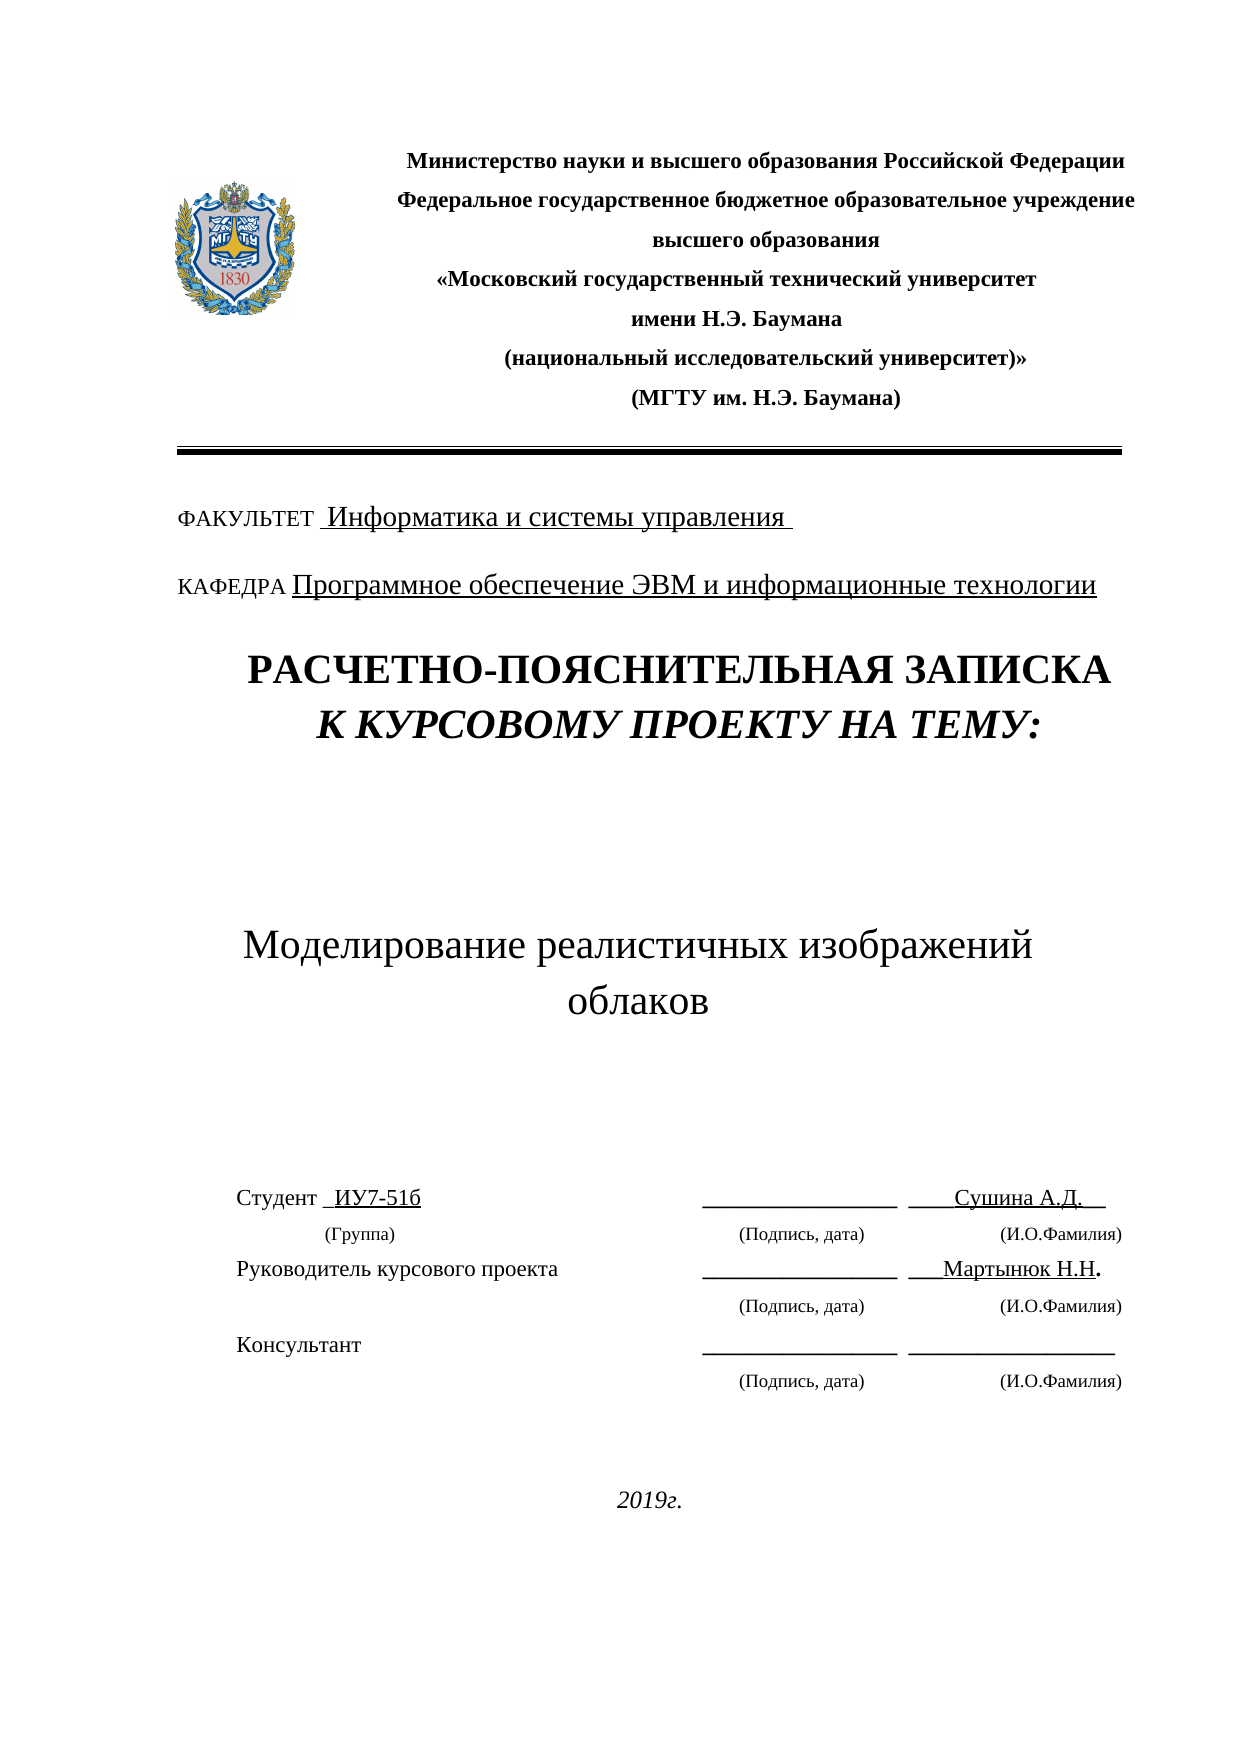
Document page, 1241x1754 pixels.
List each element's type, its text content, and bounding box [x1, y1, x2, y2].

text КАФЕДРА Программное обеспечение ЭВМ и информационные технологии [177, 567, 1122, 601]
table_header Министерство науки и высшего образования Российской Федерации Федеральное государственное бюджетное образовательное учреждение высшего образования «Московский государственный технический университет имени Н.Э. Баумана (национальный исследовательский университет)» (МГТУ им. Н.Э. Баумана) [310, 147, 1163, 410]
table_header [166, 147, 310, 410]
text Консультант _________________ __________________ [177, 1331, 1122, 1357]
text Руководитель курсового проекта _________________ ___Мартынюк Н.Н. [177, 1255, 1122, 1282]
text (Подпись, дата) (И.О.Фамилия) [177, 1295, 1122, 1316]
text К КУРСОВОМУ ПРОЕКТУ НА ТЕМУ: [177, 699, 1122, 747]
text ФАКУЛЬТЕТ Информатика и системы управления [177, 499, 1122, 532]
text РАСЧЕТНО-ПОЯСНИТЕЛЬНАЯ ЗАПИСКА [177, 644, 1122, 692]
text (Подпись, дата) (И.О.Фамилия) [177, 1370, 1122, 1392]
text Моделирование реалистичных изображений облаков [177, 920, 1099, 1023]
picture [175, 181, 296, 318]
text 2019г. [177, 1485, 1122, 1514]
text (Группа) (Подпись, дата) (И.О.Фамилия) [177, 1223, 1122, 1244]
text Студент _ИУ7-51б _________________ ____Сушина А.Д.__ [177, 1183, 1122, 1210]
